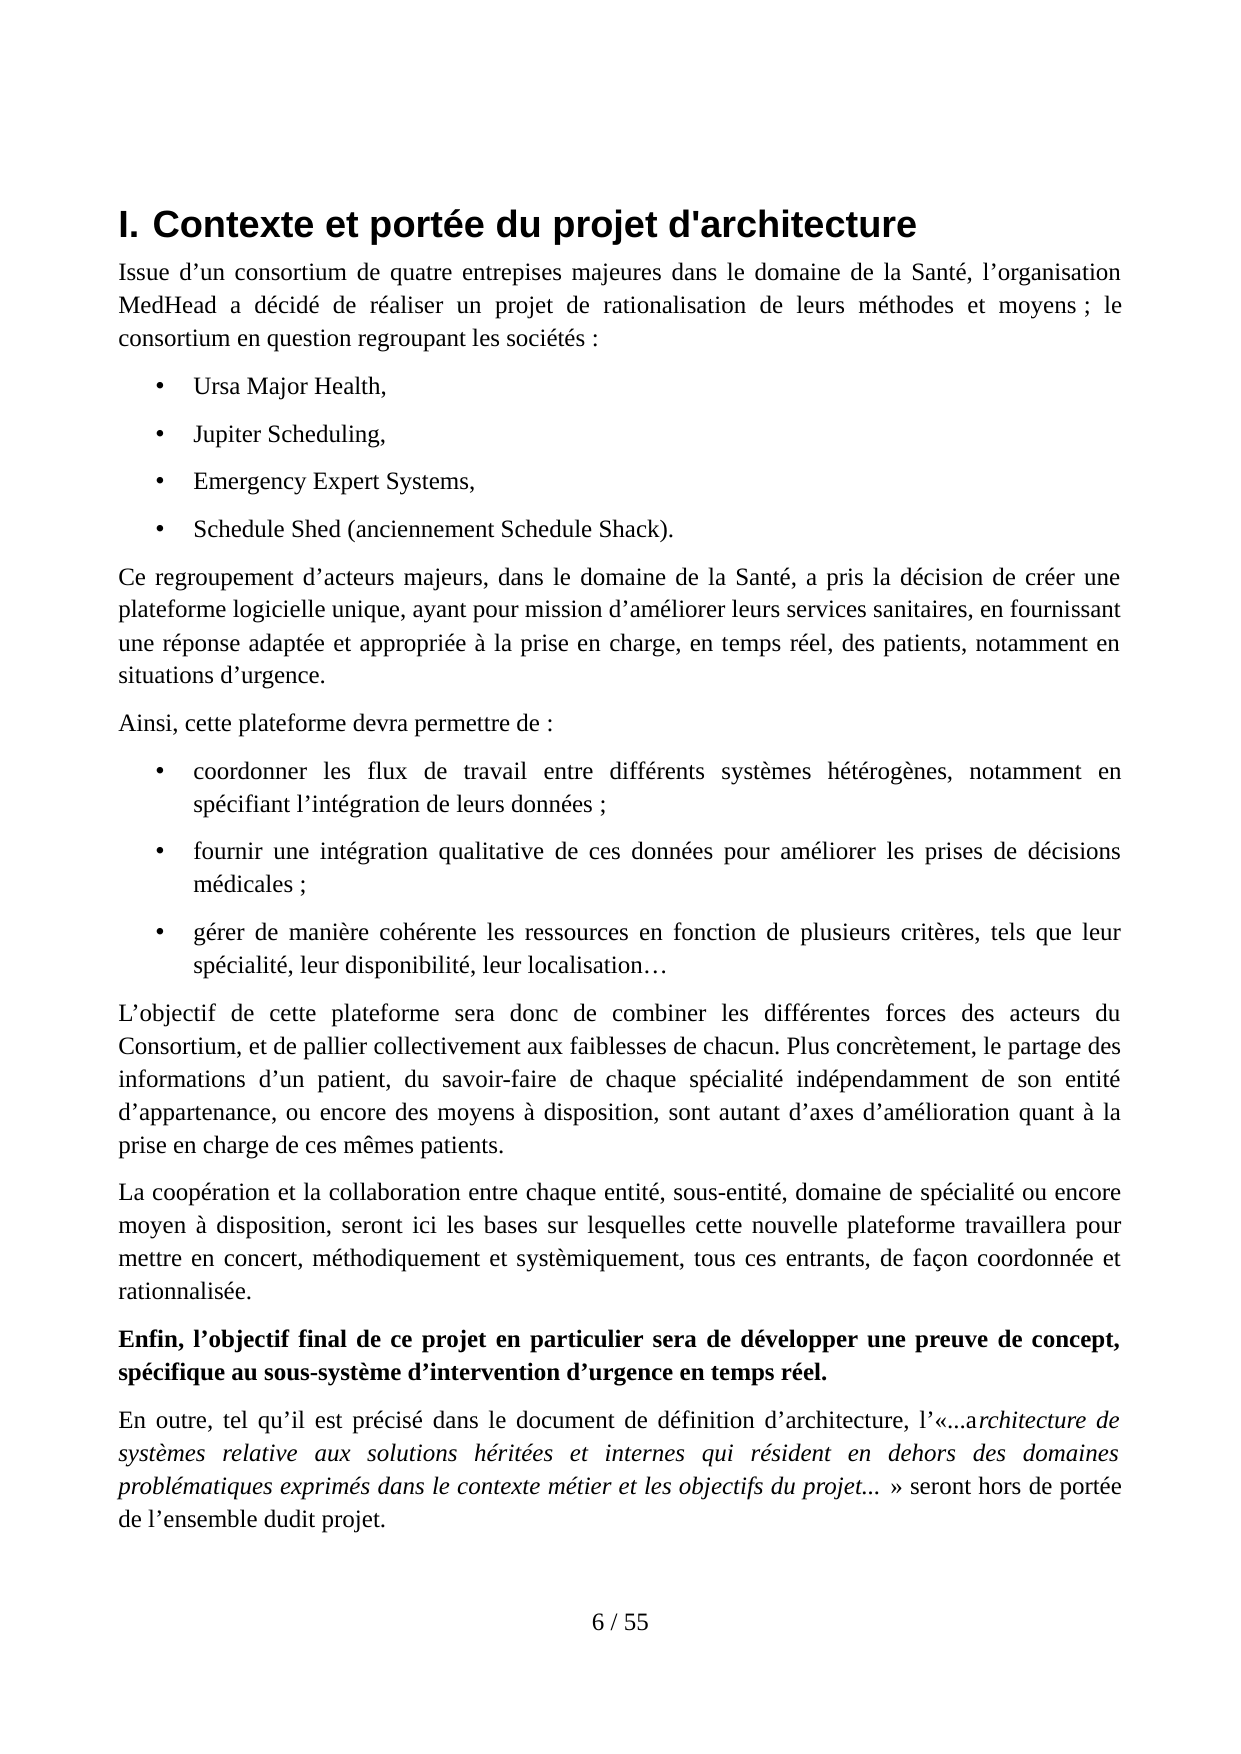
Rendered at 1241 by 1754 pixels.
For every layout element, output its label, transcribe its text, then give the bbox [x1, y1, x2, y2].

text Ainsi, cette plateforme devra permettre de : [118, 708, 1122, 737]
text Ce regroupement d’acteurs majeurs, dans le domaine de la Santé, a pris la décision de créer une plateforme logicielle unique, ayant pour mission d’améliorer leurs services sanitaires, en fournissant une réponse adaptée et appropriée à la prise en charge, en temps réel, des patients, notamment en situations d’urgence. [118, 562, 1122, 689]
list Schedule Shed (anciennement Schedule Shack). [156, 514, 1122, 543]
text Issue d’un consortium de quatre entrepises majeures dans le domaine de la Santé, l’organisation MedHead a décidé de réaliser un projet de rationalisation de leurs méthodes et moyens ; le consortium en question regroupant les sociétés : [118, 257, 1122, 352]
text En outre, tel qu’il est précisé dans le document de définition d’architecture, l’«...architecture de systèmes relative aux solutions héritées et internes qui résident en dehors des domaines problématiques exprimés dans le contexte métier et les objectifs du projet... » seront hors de portée de l’ensemble dudit projet. [118, 1405, 1122, 1532]
list fournir une intégration qualitative de ces données pour améliorer les prises de décisions médicales ; [156, 836, 1122, 898]
list coordonner les flux de travail entre différents systèmes hétérogènes, notamment en spécifiant l’intégration de leurs données ; [156, 756, 1122, 818]
text La coopération et la collaboration entre chaque entité, sous-entité, domaine de spécialité ou encore moyen à disposition, seront ici les bases sur lesquelles cette nouvelle plateforme travaillera pour mettre en concert, méthodiquement et systèmiquement, tous ces entrants, de façon coordonnée et rationnalisée. [118, 1177, 1122, 1305]
subtitle Contexte et portée du projet d'architecture [118, 201, 1122, 245]
text Enfin, l’objectif final de ce projet en particulier sera de développer une preuve de concept, spécifique au sous-système d’intervention d’urgence en temps réel. [118, 1324, 1122, 1386]
list Jupiter Scheduling, [156, 419, 1122, 447]
list gérer de manière cohérente les ressources en fonction de plusieurs critères, tels que leur spécialité, leur disponibilité, leur localisation… [156, 917, 1122, 979]
list Emergency Expert Systems, [156, 466, 1122, 495]
text L’objectif de cette plateforme sera donc de combiner les différentes forces des acteurs du Consortium, et de pallier collectivement aux faiblesses de chacun. Plus concrètement, le partage des informations d’un patient, du savoir-faire de chaque spécialité indépendamment de son entité d’appartenance, ou encore des moyens à disposition, sont autant d’axes d’amélioration quant à la prise en charge de ces mêmes patients. [118, 998, 1122, 1158]
list Ursa Major Health, [156, 371, 1122, 400]
